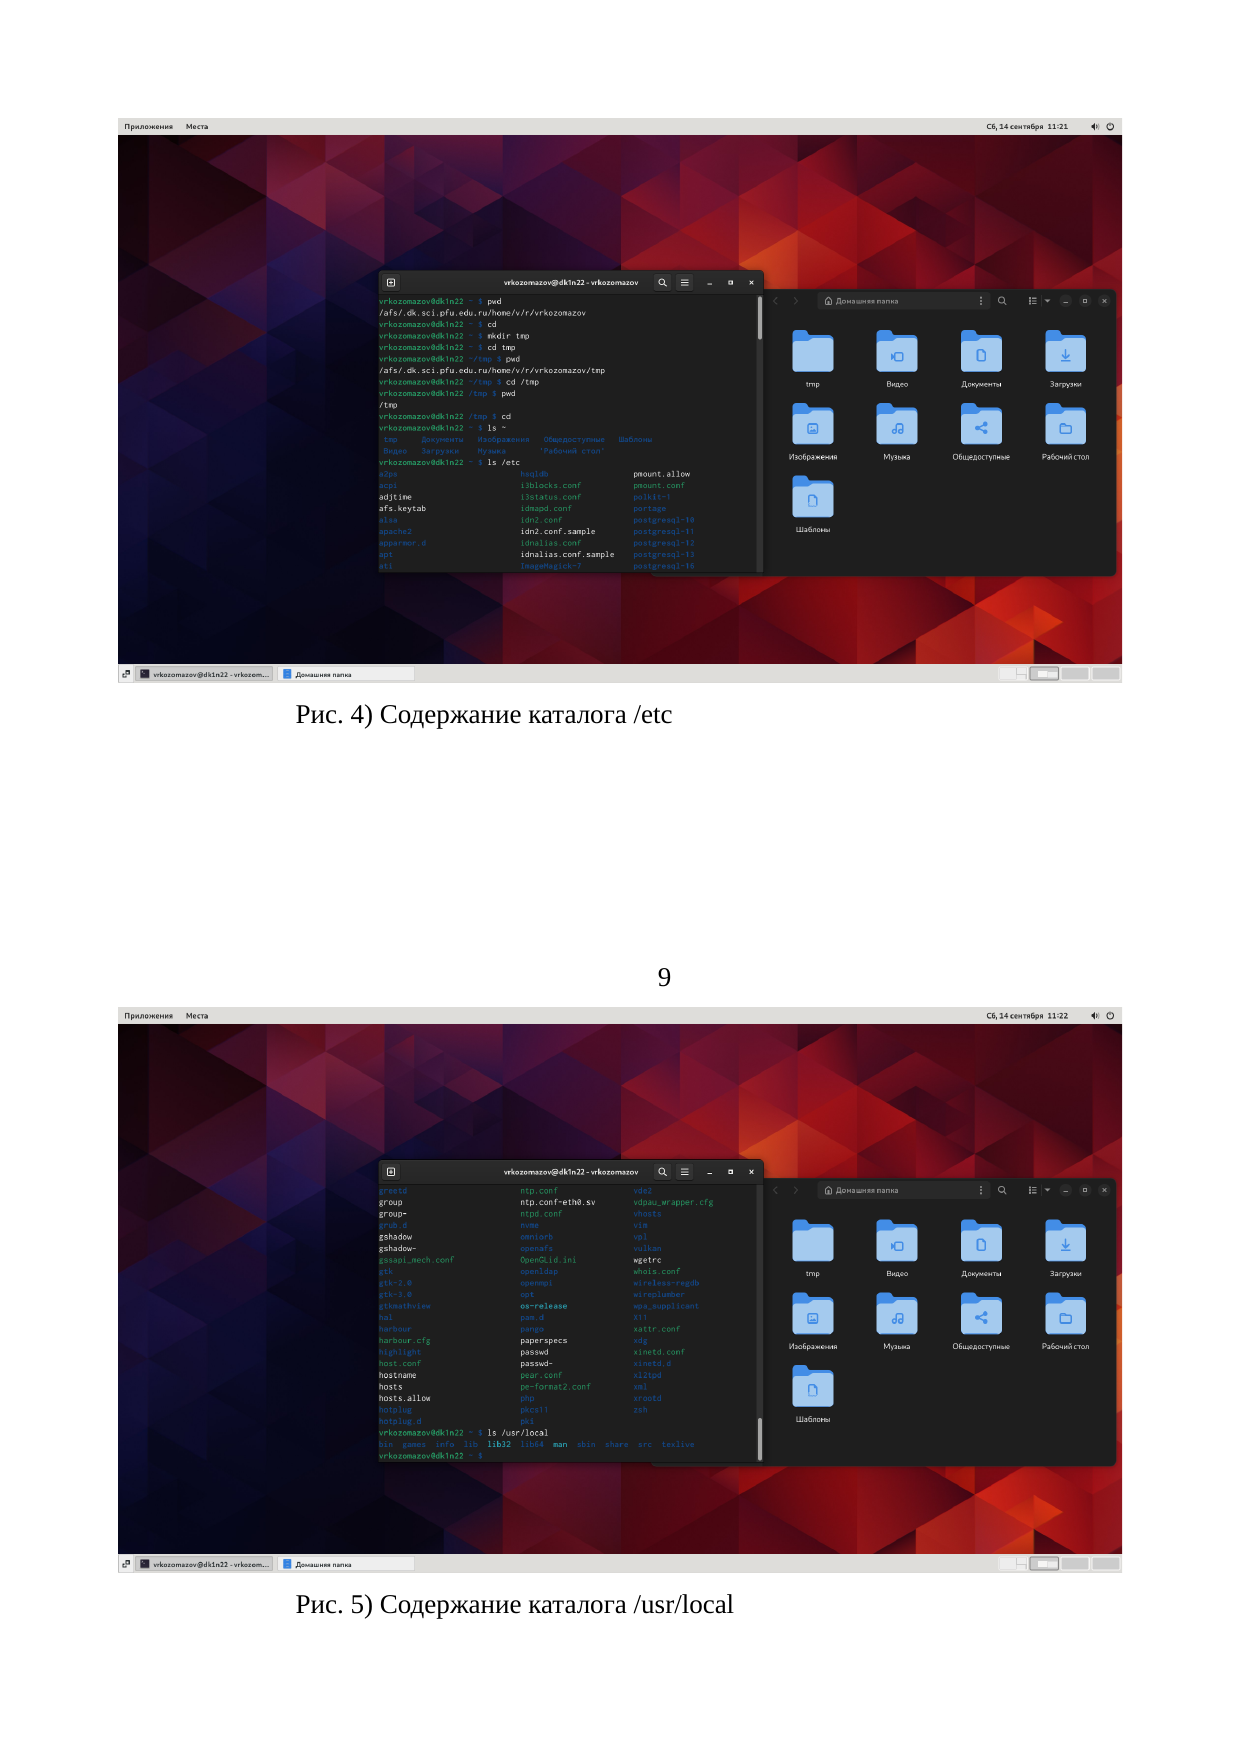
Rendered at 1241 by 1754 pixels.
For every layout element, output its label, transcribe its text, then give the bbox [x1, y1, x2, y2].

text Рис. 4) Содержание каталога /etc [295, 683, 1033, 729]
text Рис. 5) Содержание каталога /usr/local [295, 1573, 1033, 1619]
text 9 [295, 961, 1033, 992]
